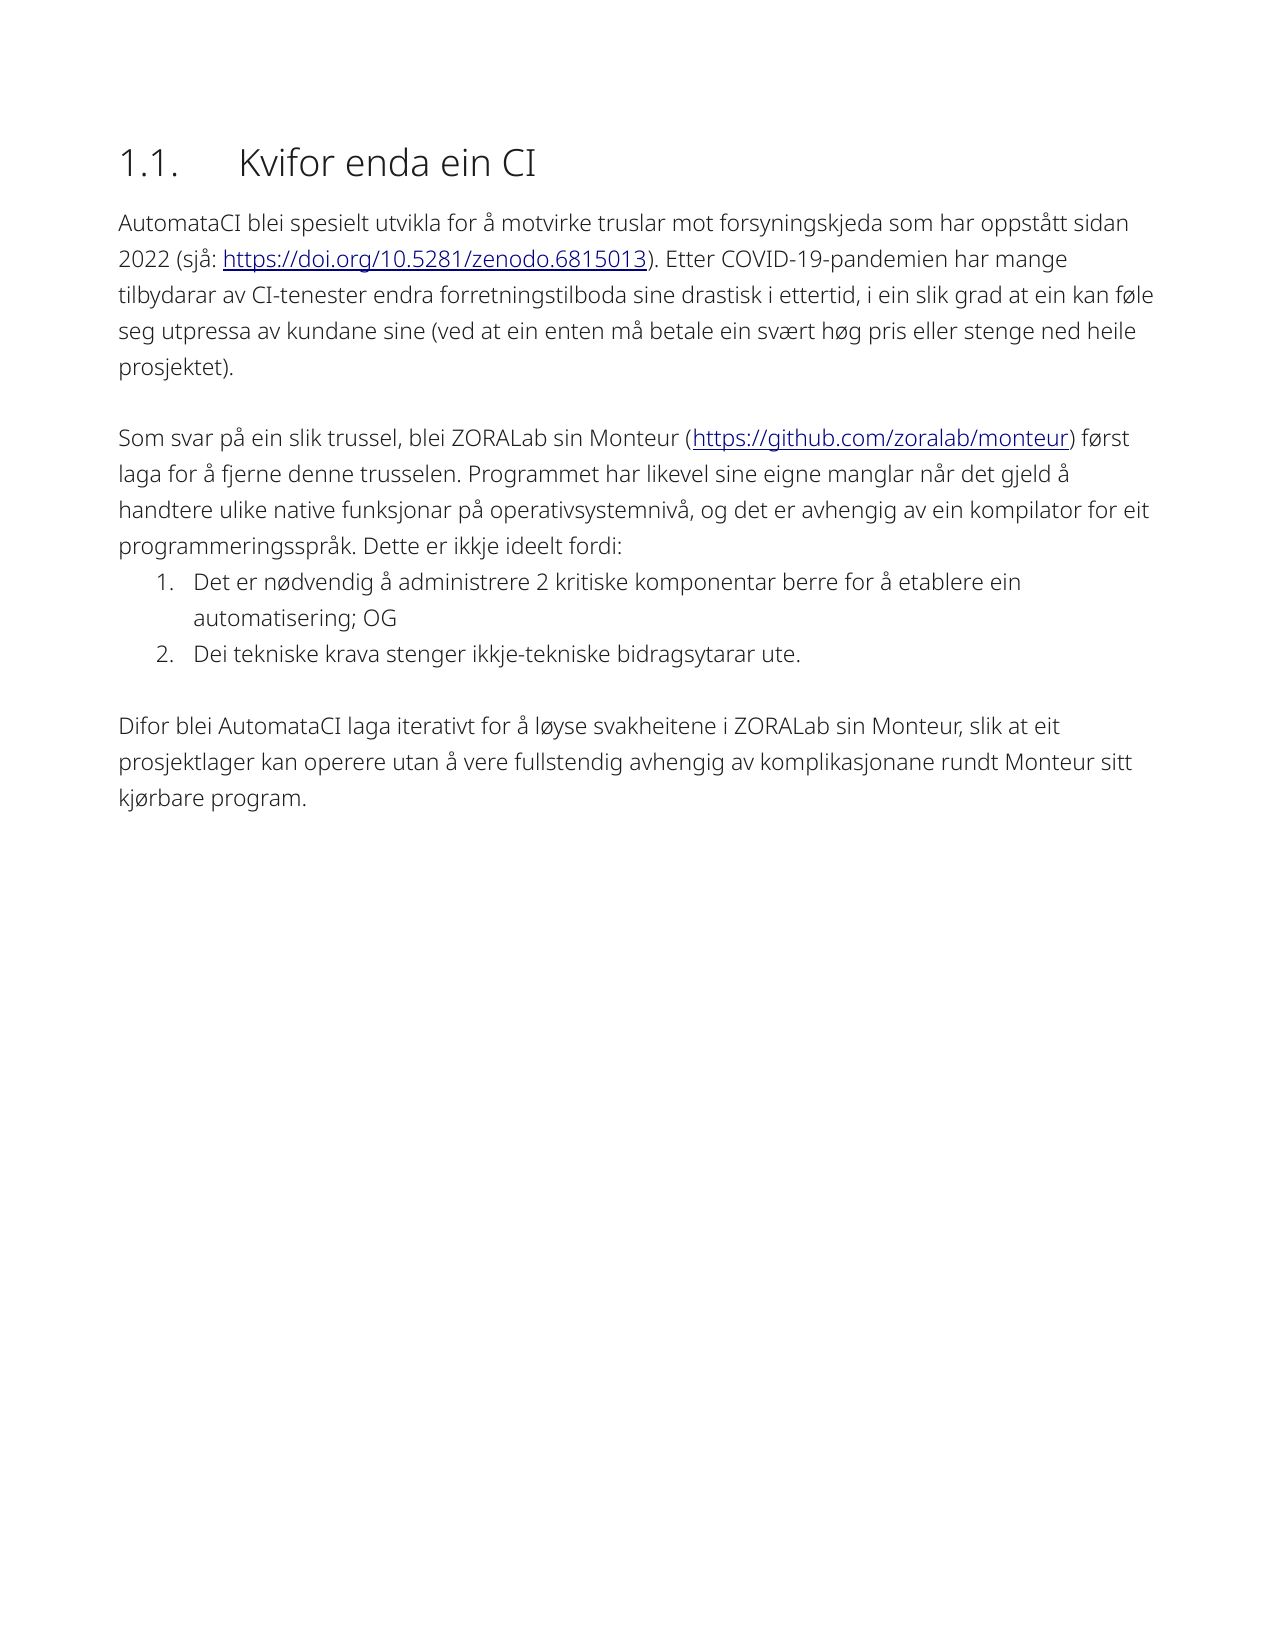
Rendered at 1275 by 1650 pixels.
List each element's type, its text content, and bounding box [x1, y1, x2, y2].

subtitle Kvifor enda ein CI [118, 136, 1157, 187]
text Difor blei AutomataCI laga iterativt for å løyse svakheitene i ZORALab sin Monteur, slik at eit prosjektlager kan operere utan å vere fullstendig avhengig av komplikasjonane rundt Monteur sitt kjørbare program. [118, 710, 1157, 813]
list Det er nødvendig å administrere 2 kritiske komponentar berre for å etablere ein automatisering; OG [156, 566, 1157, 633]
list Dei tekniske krava stenger ikkje-tekniske bidragsytarar ute. [156, 638, 1157, 669]
text AutomataCI blei spesielt utvikla for å motvirke truslar mot forsyningskjeda som har oppstått sidan 2022 (sjå: https://doi.org/10.5281/zenodo.6815013). Etter COVID-19-pandemien har mange tilbydarar av CI-tenester endra forretningstilboda sine drastisk i ettertid, i ein slik grad at ein kan føle seg utpressa av kundane sine (ved at ein enten må betale ein svært høg pris eller stenge ned heile prosjektet). [118, 207, 1157, 382]
text Som svar på ein slik trussel, blei ZORALab sin Monteur (https://github.com/zoralab/monteur) først laga for å fjerne denne trusselen. Programmet har likevel sine eigne manglar når det gjeld å handtere ulike native funksjonar på operativsystemnivå, og det er avhengig av ein kompilator for eit programmeringsspråk. Dette er ikkje ideelt fordi: [118, 422, 1157, 561]
